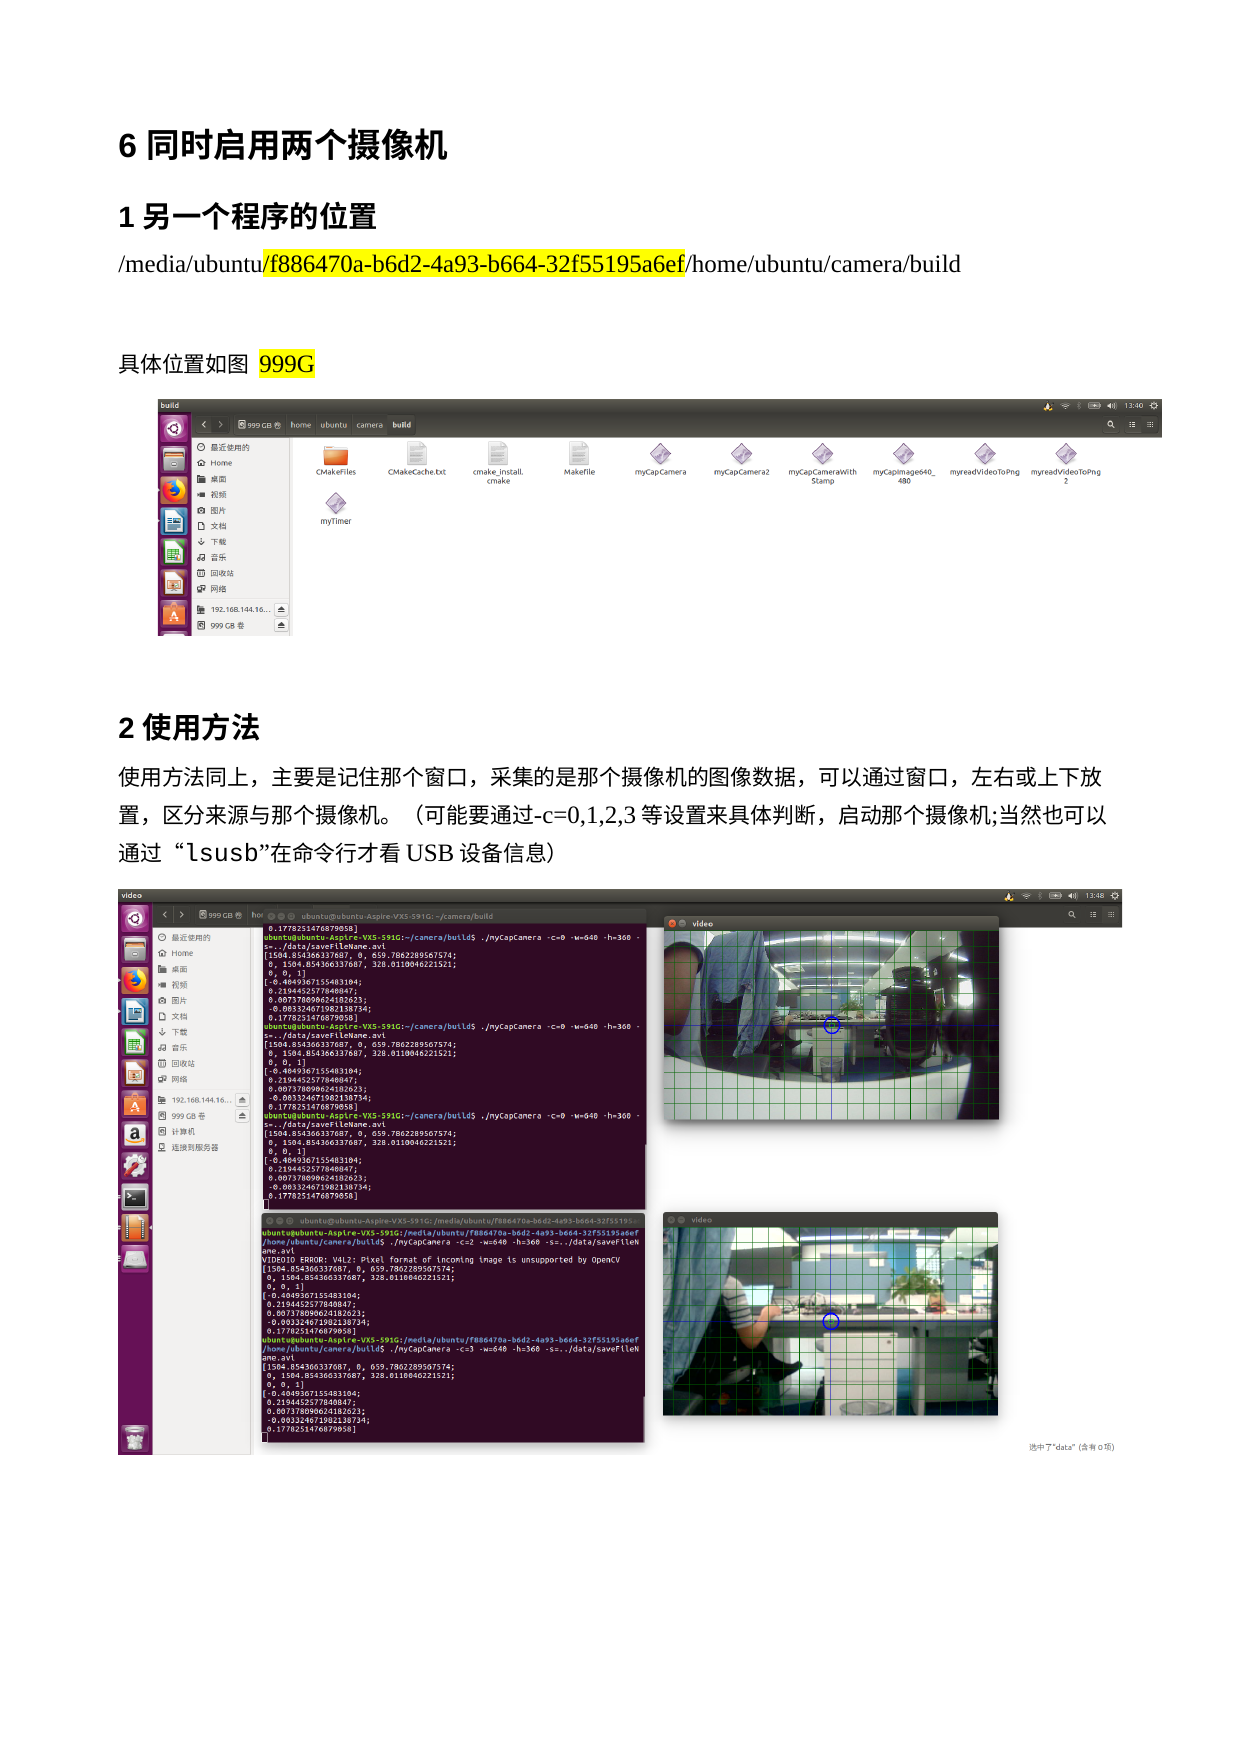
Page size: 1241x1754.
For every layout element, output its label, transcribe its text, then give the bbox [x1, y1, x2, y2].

text /media/ubuntu/f886470a-b6d2-4a93-b664-32f55195a6ef/home/ubuntu/camera/build [118, 249, 1122, 277]
subtitle 2 使用方法 [118, 705, 1122, 747]
text 具体位置如图 999G [118, 347, 1122, 378]
text 使用方法同上，主要是记住那个窗口，采集的是那个摄像机的图像数据，可以通过窗口，左右或上下放置，区分来源与那个摄像机。（可能要通过-c=0,1,2,3等设置来具体判断，启动那个摄像机;当然也可以通过“lsusb”在命令行才看USB设备信息） [118, 760, 1122, 869]
picture [118, 889, 1123, 1455]
subtitle 1 另一个程序的位置 [118, 194, 1122, 236]
subtitle 6 同时启用两个摄像机 [118, 118, 1122, 167]
